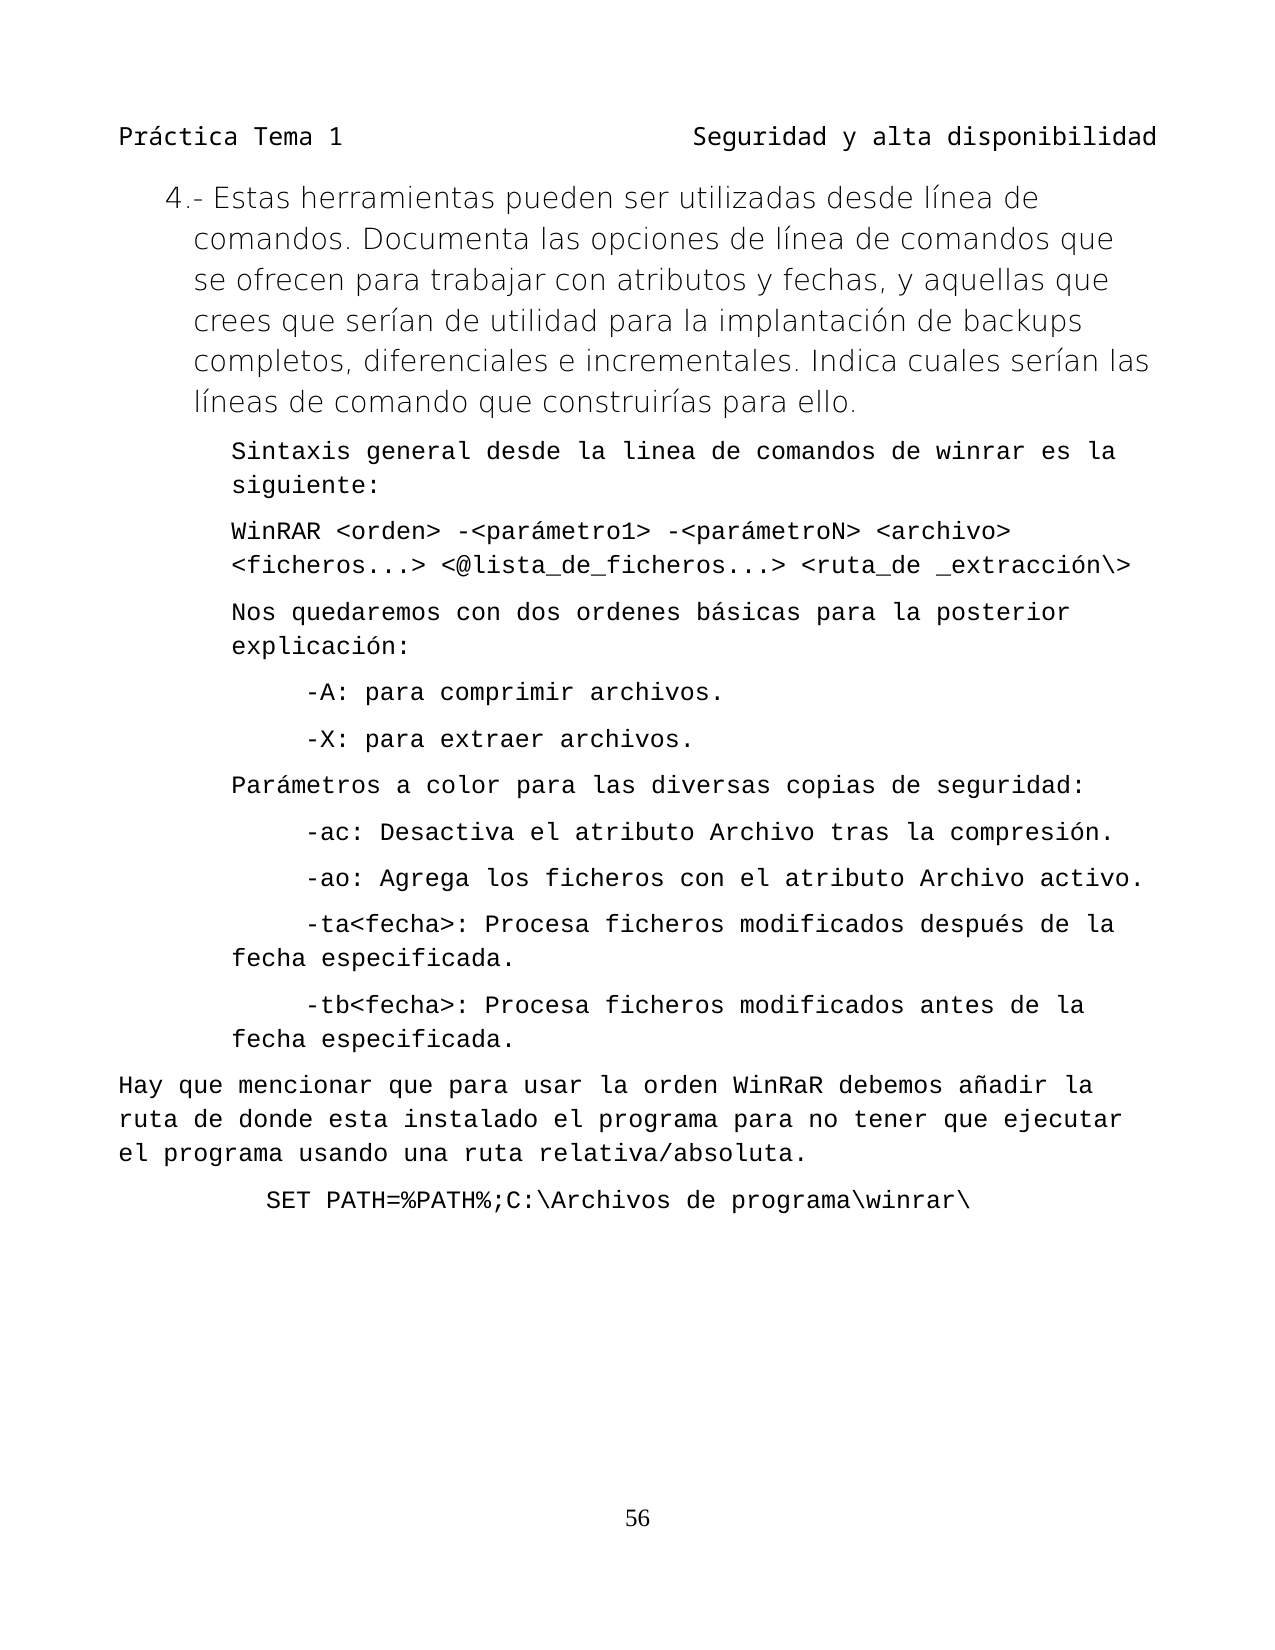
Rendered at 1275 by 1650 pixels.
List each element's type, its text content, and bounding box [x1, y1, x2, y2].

text WinRAR <orden> -<parámetro1> -<parámetroN> <archivo> <ficheros...> <@lista_de_ficheros...> <ruta_de _extracción\> [231, 519, 1157, 581]
text -ta<fecha>: Procesa ficheros modificados después de la fecha especificada. [231, 912, 1157, 974]
text Sintaxis general desde la linea de comandos de winrar es la siguiente: [231, 438, 1157, 501]
text -X: para extraer archivos. [231, 726, 1157, 754]
text -ao: Agrega los ficheros con el atributo Archivo activo. [231, 866, 1157, 894]
text Hay que mencionar que para usar la orden WinRaR debemos añadir la ruta de donde esta instalado el programa para no tener que ejecutar el programa usando una ruta relativa/absoluta. [118, 1073, 1157, 1169]
text -ac: Desactiva el atributo Archivo tras la compresión. [231, 819, 1157, 847]
list Estas herramientas pueden ser utilizadas desde línea de comandos. Documenta las opciones de línea de comandos que se ofrecen para trabajar con atributos y fechas, y aquellas que crees que serían de utilidad para la implantación de backups completos, diferenciales e incrementales. Indica cuales serían las líneas de comando que construirías para ello. [156, 182, 1157, 419]
text -A: para comprimir archivos. [231, 680, 1157, 708]
text Nos quedaremos con dos ordenes básicas para la posterior explicación: [231, 599, 1157, 662]
text Parámetros a color para las diversas copias de seguridad: [231, 773, 1157, 801]
text SET PATH=%PATH%;C:\Archivos de programa\winrar\ [118, 1187, 1157, 1216]
text -tb<fecha>: Procesa ficheros modificados antes de la fecha especificada. [231, 992, 1157, 1055]
